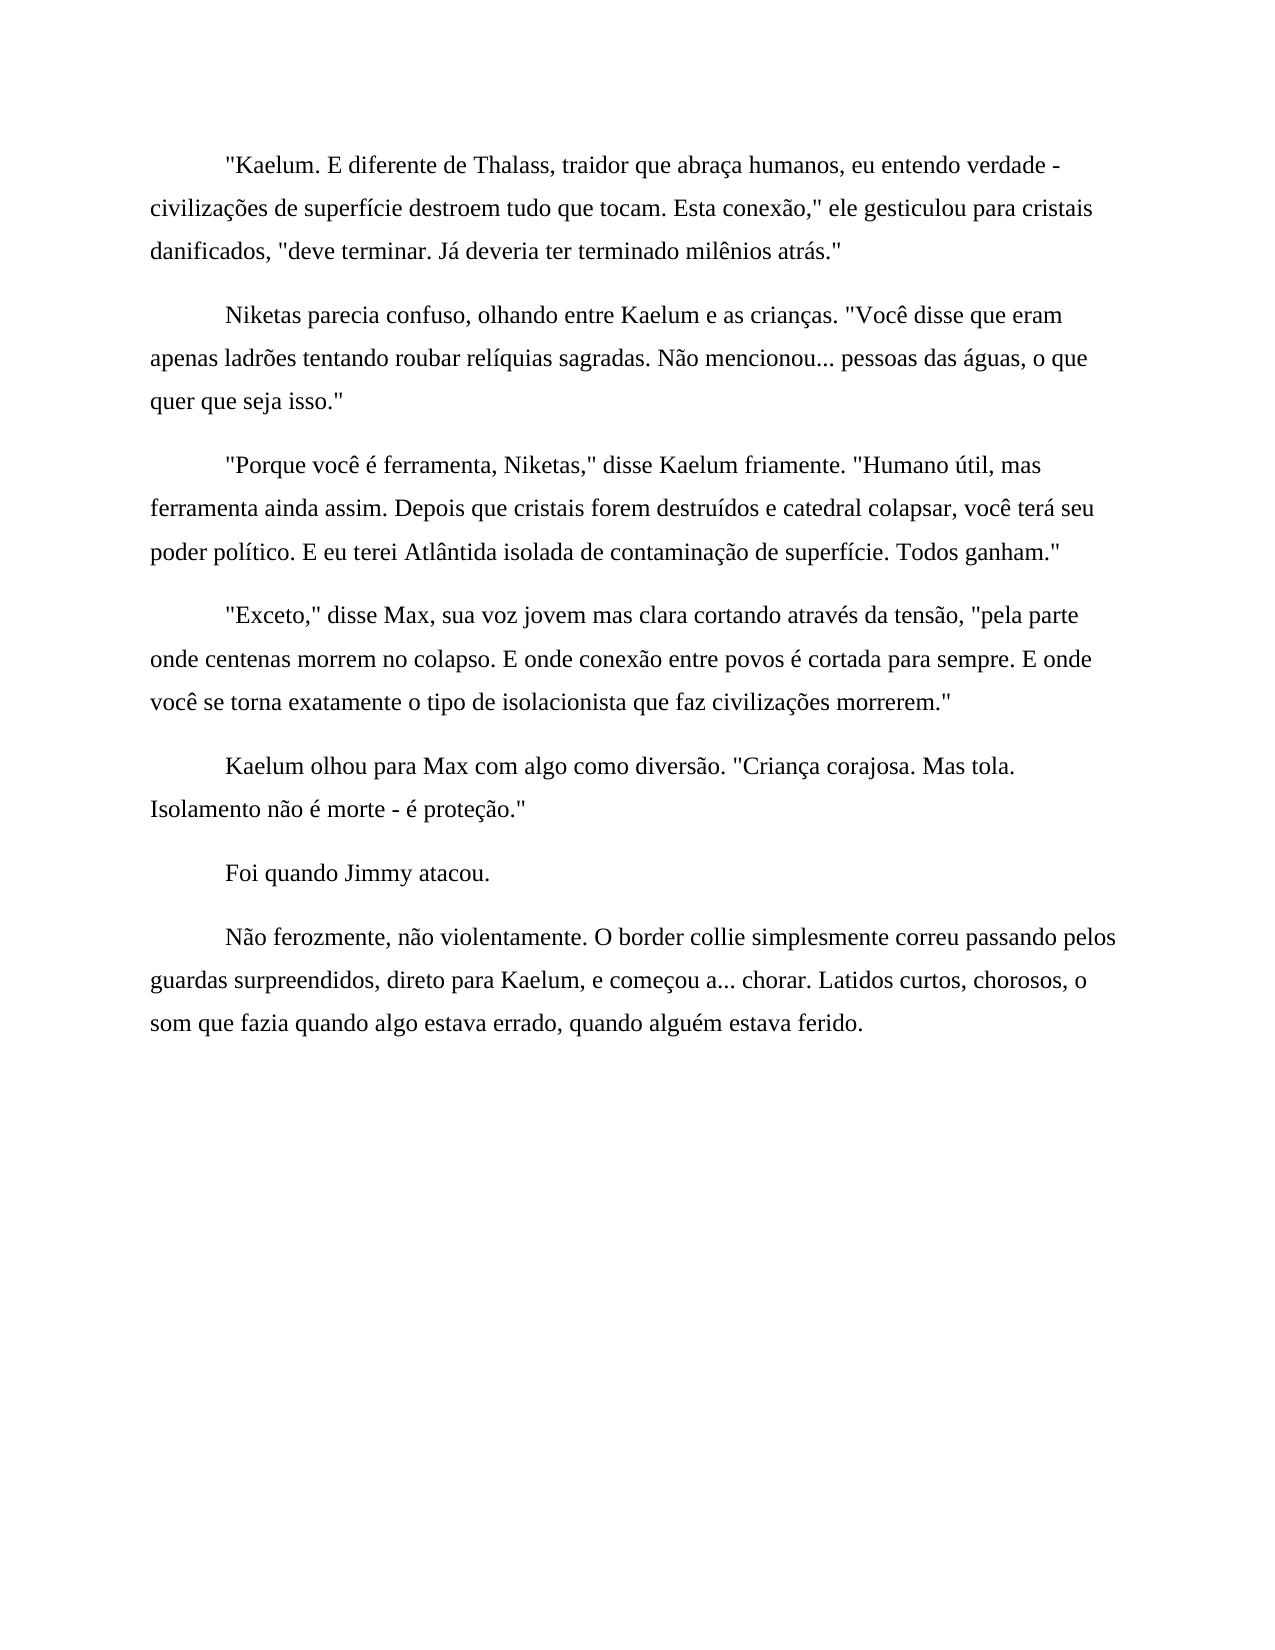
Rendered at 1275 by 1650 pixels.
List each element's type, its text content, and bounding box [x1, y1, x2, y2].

text Kaelum olhou para Max com algo como diversão. "Criança corajosa. Mas tola. Isolamento não é morte - é proteção." [150, 751, 1125, 823]
text Não ferozmente, não violentamente. O border collie simplesmente correu passando pelos guardas surpreendidos, direto para Kaelum, e começou a... chorar. Latidos curtos, chorosos, o som que fazia quando algo estava errado, quando alguém estava ferido. [150, 922, 1125, 1037]
text Niketas parecia confuso, olhando entre Kaelum e as crianças. "Você disse que eram apenas ladrões tentando roubar relíquias sagradas. Não mencionou... pessoas das águas, o que quer que seja isso." [150, 300, 1125, 415]
text "Porque você é ferramenta, Niketas," disse Kaelum friamente. "Humano útil, mas ferramenta ainda assim. Depois que cristais forem destruídos e catedral colapsar, você terá seu poder político. E eu terei Atlântida isolada de contaminação de superfície. Todos ganham." [150, 450, 1125, 565]
text "Exceto," disse Max, sua voz jovem mas clara cortando através da tensão, "pela parte onde centenas morrem no colapso. E onde conexão entre povos é cortada para sempre. E onde você se torna exatamente o tipo de isolacionista que faz civilizações morrerem." [150, 601, 1125, 716]
text "Kaelum. E diferente de Thalass, traidor que abraça humanos, eu entendo verdade - civilizações de superfície destroem tudo que tocam. Esta conexão," ele gesticulou para cristais danificados, "deve terminar. Já deveria ter terminado milênios atrás." [150, 150, 1125, 265]
text Foi quando Jimmy atacou. [150, 858, 1125, 887]
